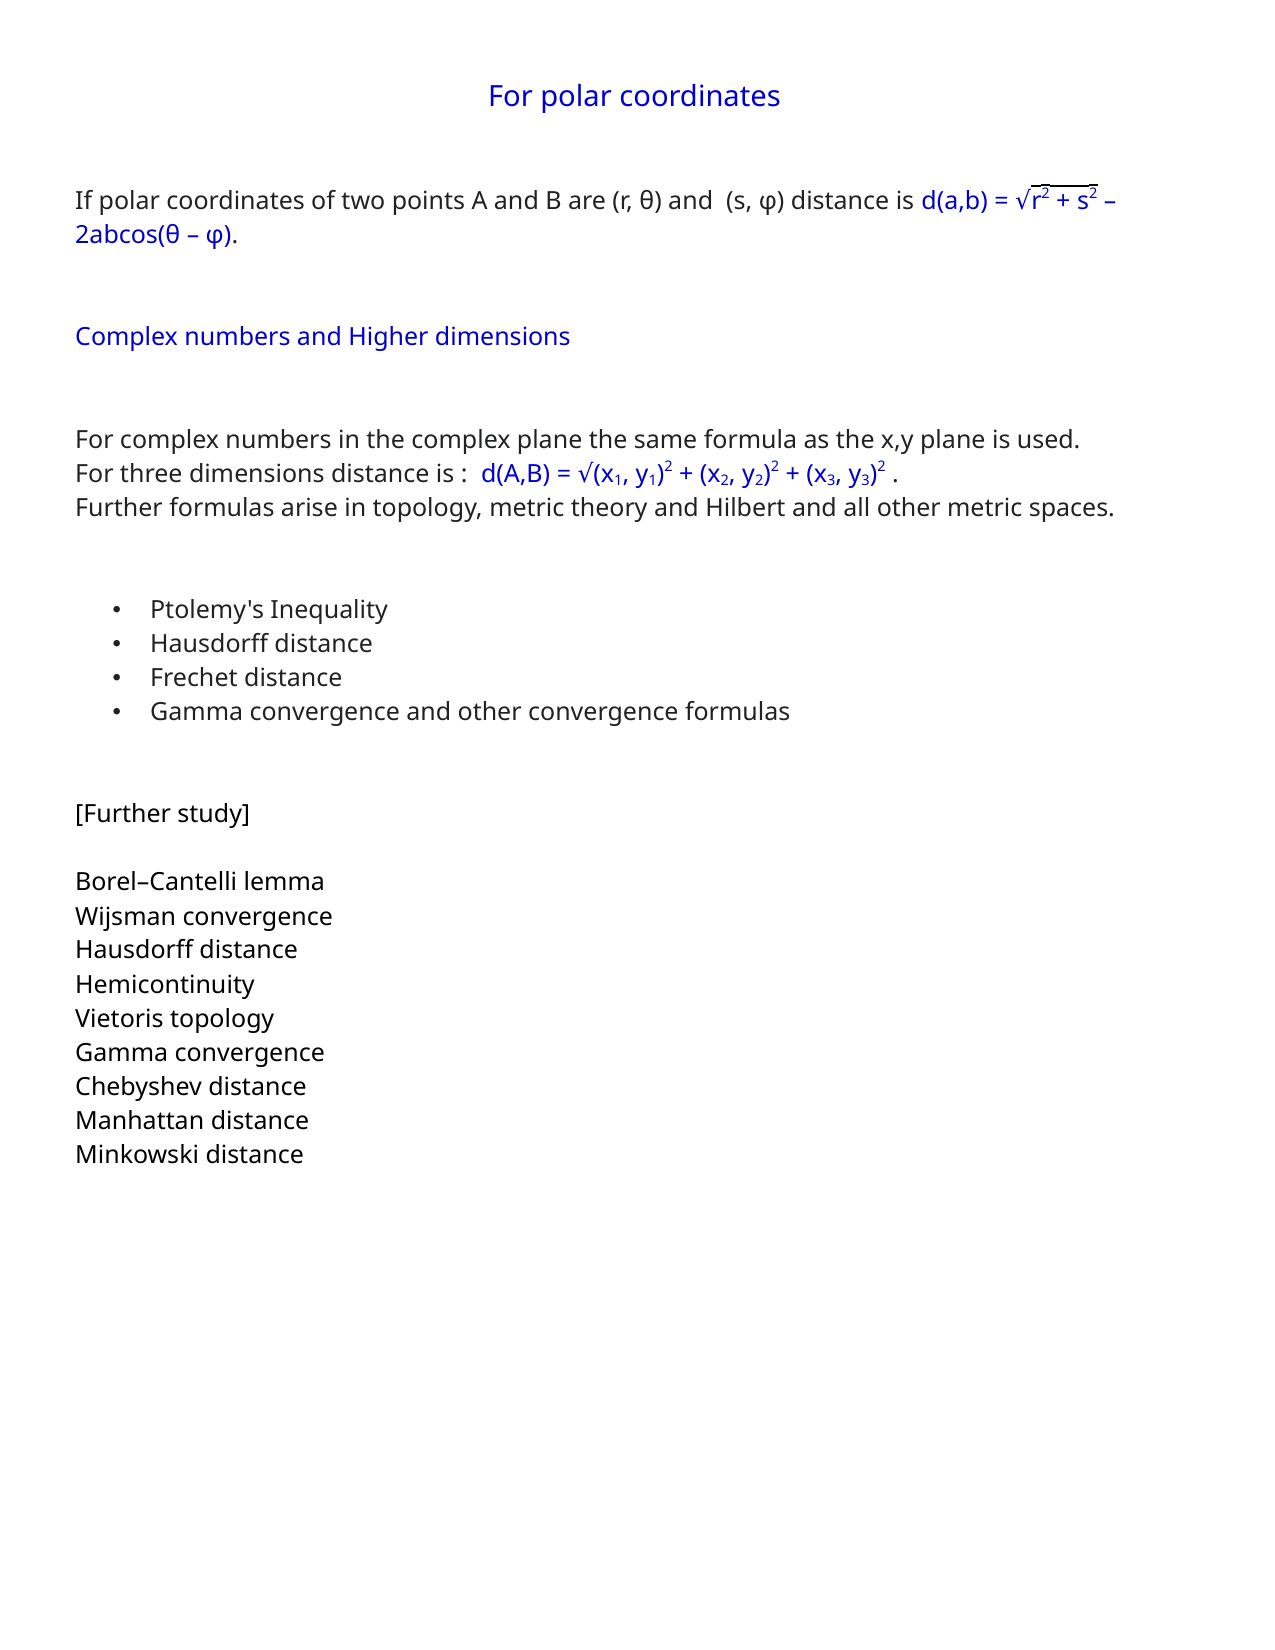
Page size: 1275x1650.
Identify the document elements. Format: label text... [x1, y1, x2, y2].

text Vietoris topology [75, 1000, 1200, 1034]
text Chebyshev distance [75, 1068, 1200, 1102]
text For complex numbers in the complex plane the same formula as the x,y plane is used. [75, 421, 1200, 455]
text Hausdorff distance [75, 932, 1200, 966]
text [Further study] [75, 796, 1200, 830]
text If polar coordinates of two points A and B are (r, θ) and (s, φ) distance is d(a,b) = √r2 + s2 – 2abcos(θ – φ). [75, 183, 1200, 251]
list Hausdorff distance [112, 626, 1200, 660]
text Hemicontinuity [75, 966, 1200, 1000]
text Borel–Cantelli lemma [75, 864, 1200, 898]
text Further formulas arise in topology, metric theory and Hilbert and all other metric spaces. [75, 489, 1200, 523]
list Ptolemy's Inequality [112, 592, 1200, 626]
list Gamma convergence and other convergence formulas [112, 694, 1200, 728]
text Complex numbers and Higher dimensions [75, 319, 1200, 353]
text For polar coordinates [75, 75, 1200, 115]
text For three dimensions distance is : d(A,B) = √(x1, y1)2 + (x2, y2)2 + (x3, y3)2 . [75, 455, 1200, 489]
text Minkowski distance [75, 1137, 1200, 1171]
list Frechet distance [112, 660, 1200, 694]
text Gamma convergence [75, 1034, 1200, 1068]
text Manhattan distance [75, 1102, 1200, 1137]
text Wijsman convergence [75, 898, 1200, 932]
